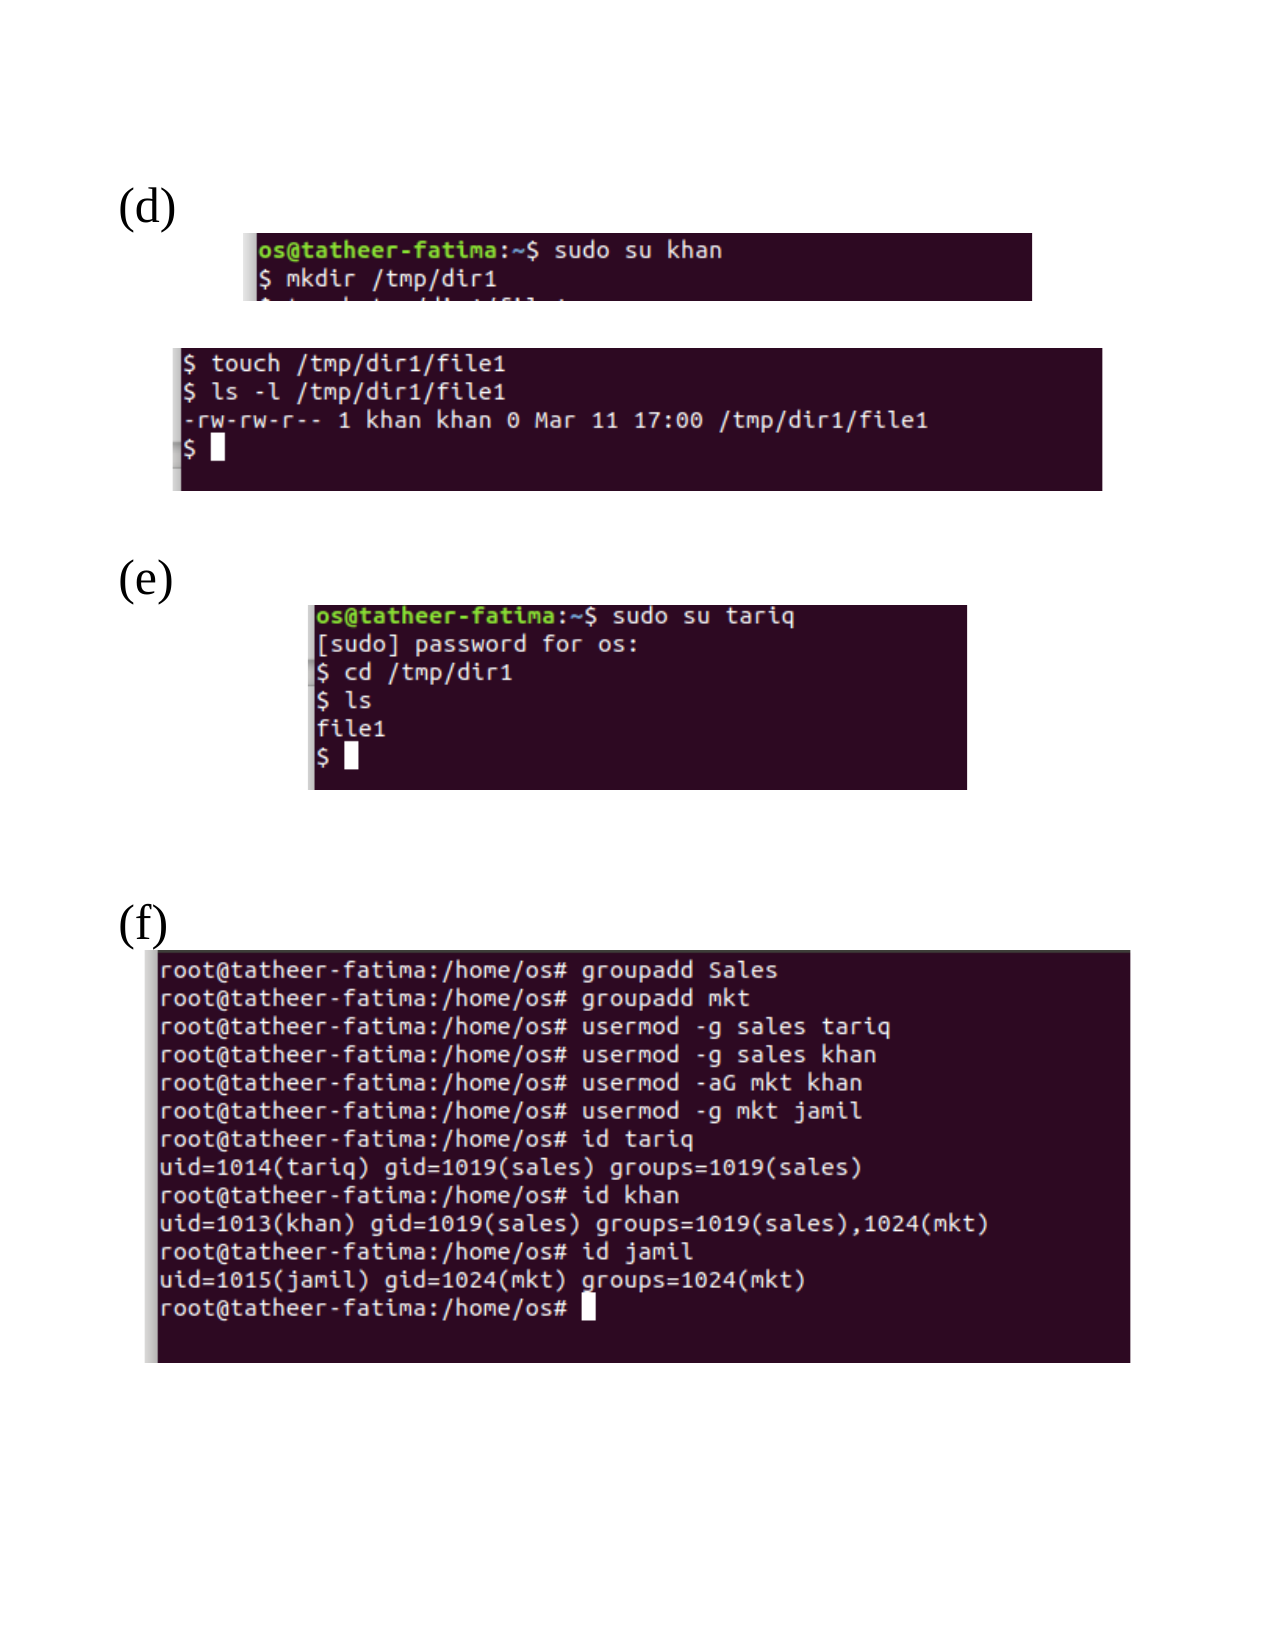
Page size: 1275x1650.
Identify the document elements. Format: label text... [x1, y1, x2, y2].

text (e) [118, 548, 1157, 605]
text (d) [118, 176, 1157, 233]
picture [144, 950, 1131, 1363]
text (f) [118, 893, 1157, 950]
picture [307, 605, 968, 790]
picture [172, 348, 1103, 491]
picture [243, 233, 1033, 301]
